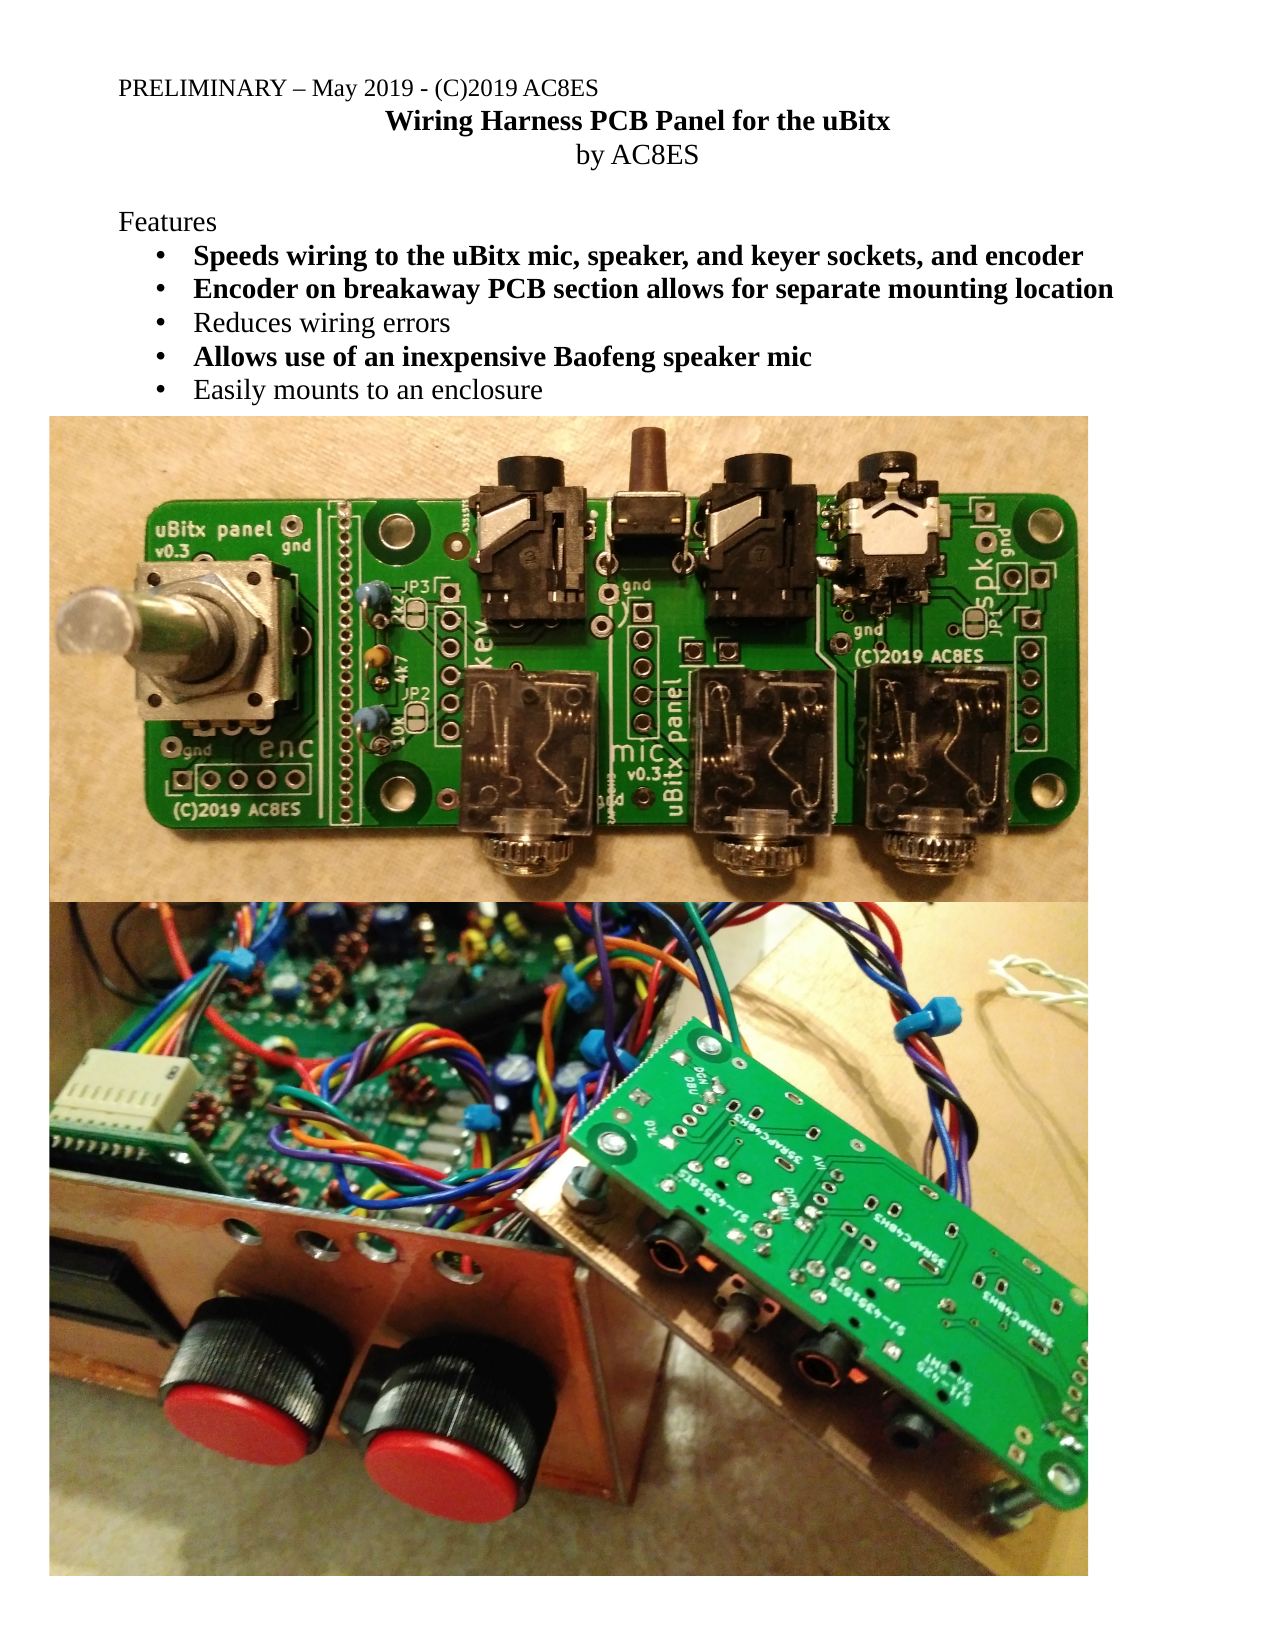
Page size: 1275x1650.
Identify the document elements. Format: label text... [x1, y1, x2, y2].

text Features [118, 204, 1157, 238]
picture [49, 416, 1089, 1576]
text by AC8ES [118, 137, 1157, 171]
list Reduces wiring errors [156, 305, 1157, 339]
list Speeds wiring to the uBitx mic, speaker, and keyer sockets, and encoder [156, 238, 1157, 271]
list Allows use of an inexpensive Baofeng speaker mic [156, 339, 1157, 372]
text Wiring Harness PCB Panel for the uBitx [118, 103, 1157, 137]
list Easily mounts to an enclosure [156, 372, 1157, 406]
list Encoder on breakaway PCB section allows for separate mounting location [156, 271, 1157, 305]
